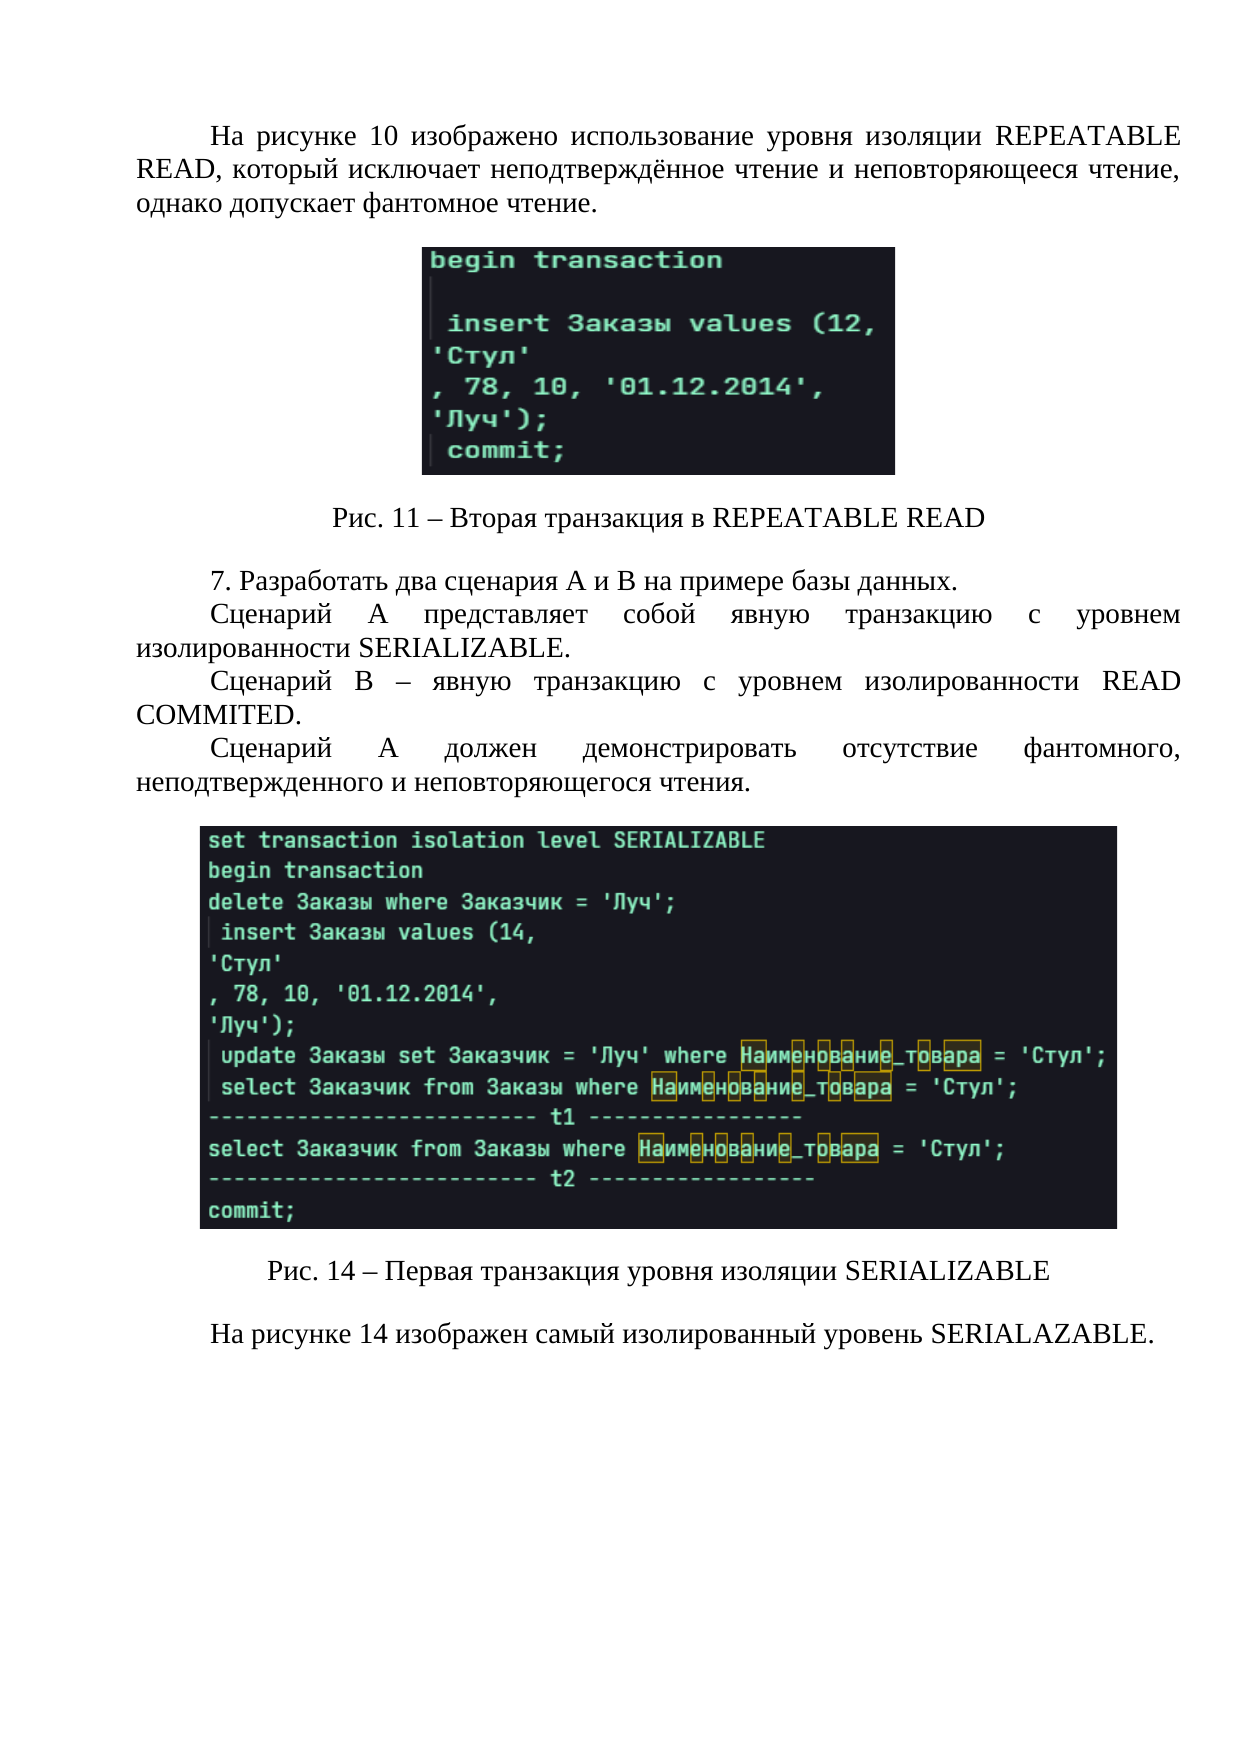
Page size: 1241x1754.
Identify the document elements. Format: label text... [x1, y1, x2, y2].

text Рис. 14 – Первая транзакция уровня изоляции SERIALIZABLE [136, 1253, 1181, 1287]
text На рисунке 14 изображен самый изолированный уровень SERIALAZABLE. [136, 1316, 1181, 1349]
text Сценарий A представляет собой явную транзакцию с уровнем изолированности SERIALIZABLE. [136, 596, 1181, 663]
text Сценарий A должен демонстрировать отсутствие фантомного, неподтвержденного и неповторяющегося чтения. [136, 730, 1181, 797]
text На рисунке 10 изображено использование уровня изоляции REPEATABLE READ, который исключает неподтверждённое чтение и неповторяющееся чтение, однако допускает фантомное чтение. [136, 118, 1181, 219]
text 7. Разработать два сценария A и B на примере базы данных. [136, 563, 1181, 596]
picture [199, 826, 1118, 1229]
text Рис. 11 – Вторая транзакция в REPEATABLE READ [136, 500, 1181, 533]
text Сценарий B – явную транзакцию с уровнем изолированности READ COMMITED. [136, 663, 1181, 730]
picture [421, 247, 896, 475]
